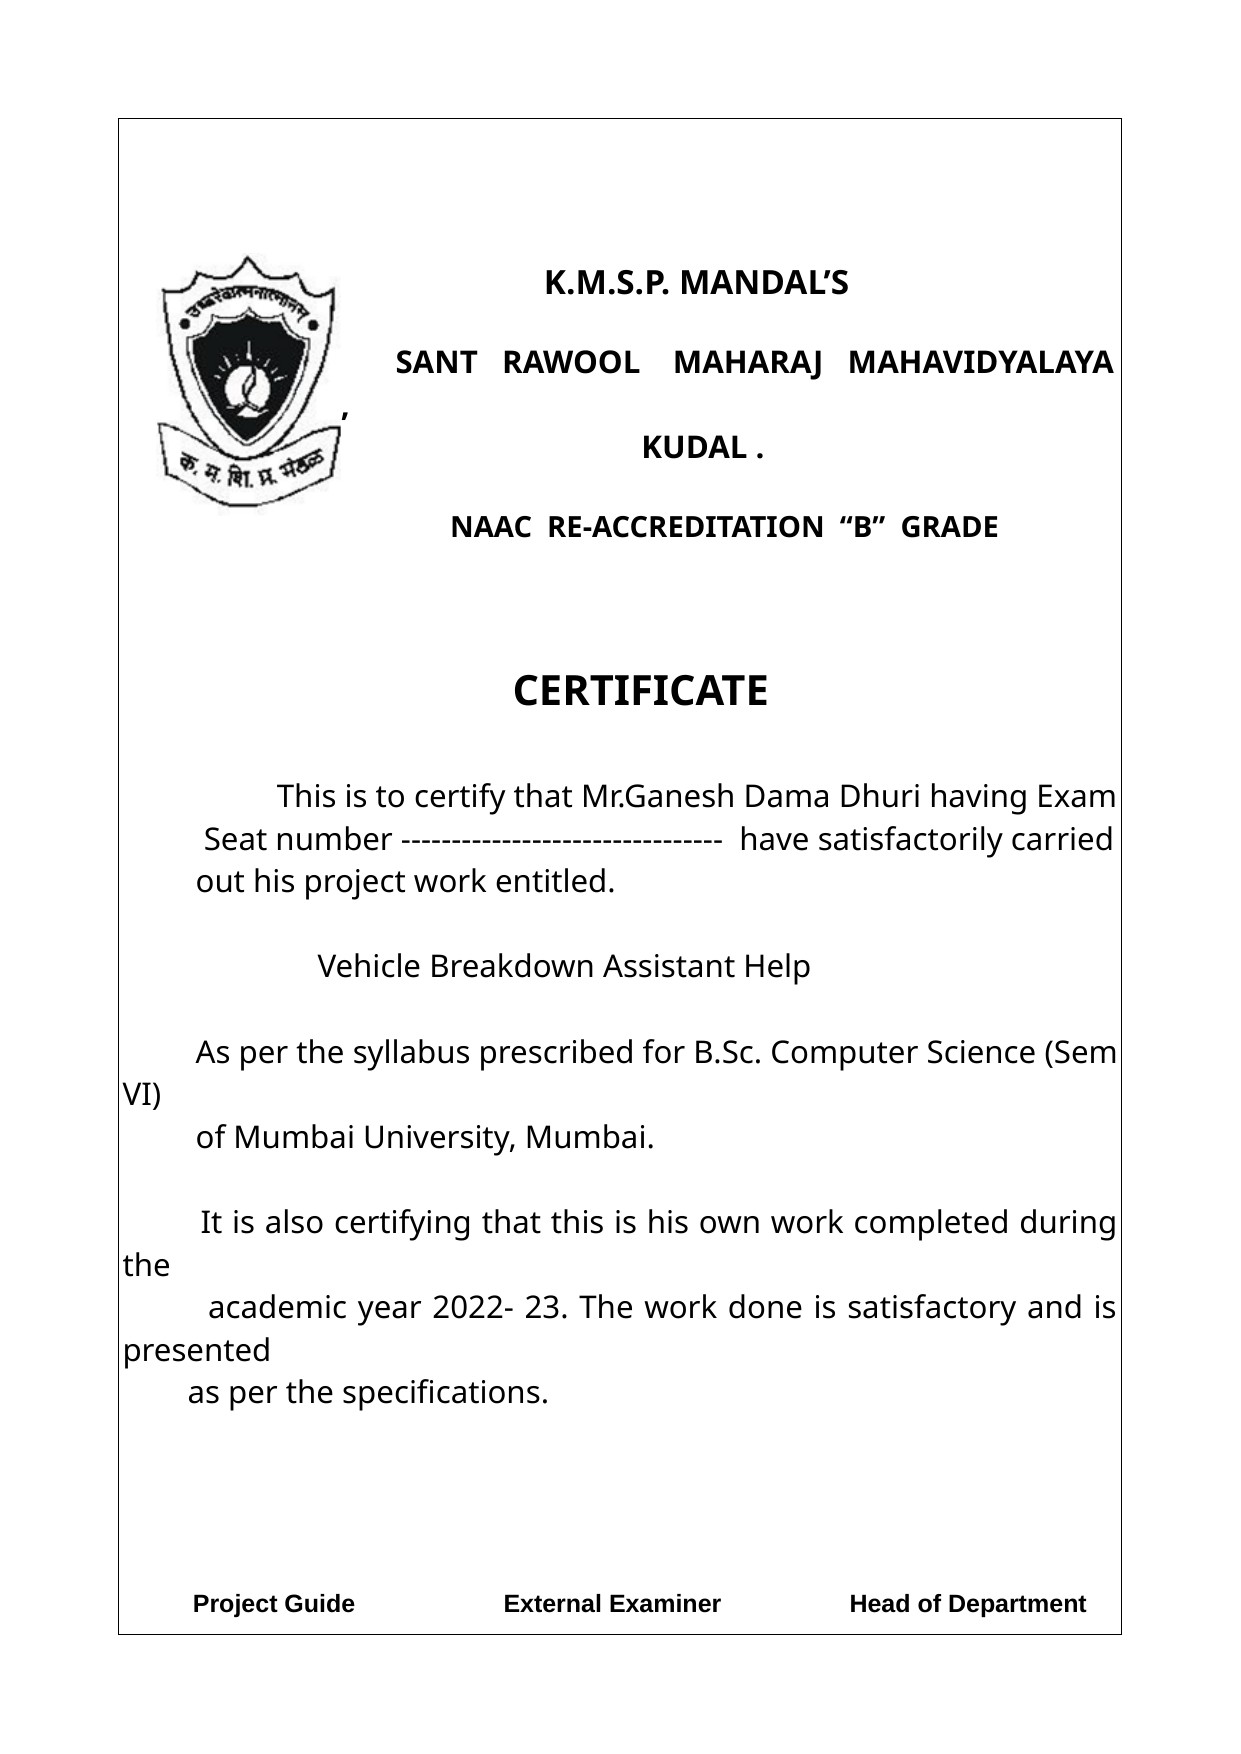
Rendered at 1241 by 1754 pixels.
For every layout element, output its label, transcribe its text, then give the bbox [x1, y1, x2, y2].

text [122, 340, 156, 425]
text K.M.S.P. MANDAL’S [341, 259, 1118, 304]
text [122, 425, 156, 468]
text KUDAL . [341, 425, 1118, 468]
text This is to certify that Mr.Ganesh Dama Dhuri having Exam [122, 774, 1118, 817]
text It is also certifying that this is his own work completed during the [122, 1200, 1118, 1285]
text out his project work entitled. [122, 859, 1118, 902]
text Seat number -------------------------------- have satisfactorily carried [122, 817, 1118, 859]
text CERTIFICATE [122, 660, 1118, 717]
text of Mumbai University, Mumbai. [122, 1115, 1118, 1157]
text As per the syllabus prescribed for B.Sc. Computer Science (Sem VI) [122, 1029, 1118, 1115]
text NAAC RE-ACCREDITATION “B” GRADE [122, 504, 1118, 546]
text Vehicle Breakdown Assistant Help [122, 944, 1118, 987]
text [122, 259, 156, 304]
text Project Guide External Examiner Head of Department [122, 1583, 1118, 1620]
text SANT RAWOOL MAHARAJ MAHAVIDYALAYA , [341, 340, 1118, 425]
picture [156, 253, 341, 516]
text as per the specifications. [122, 1370, 1118, 1413]
text academic year 2022- 23. The work done is satisfactory and is presented [122, 1285, 1118, 1370]
